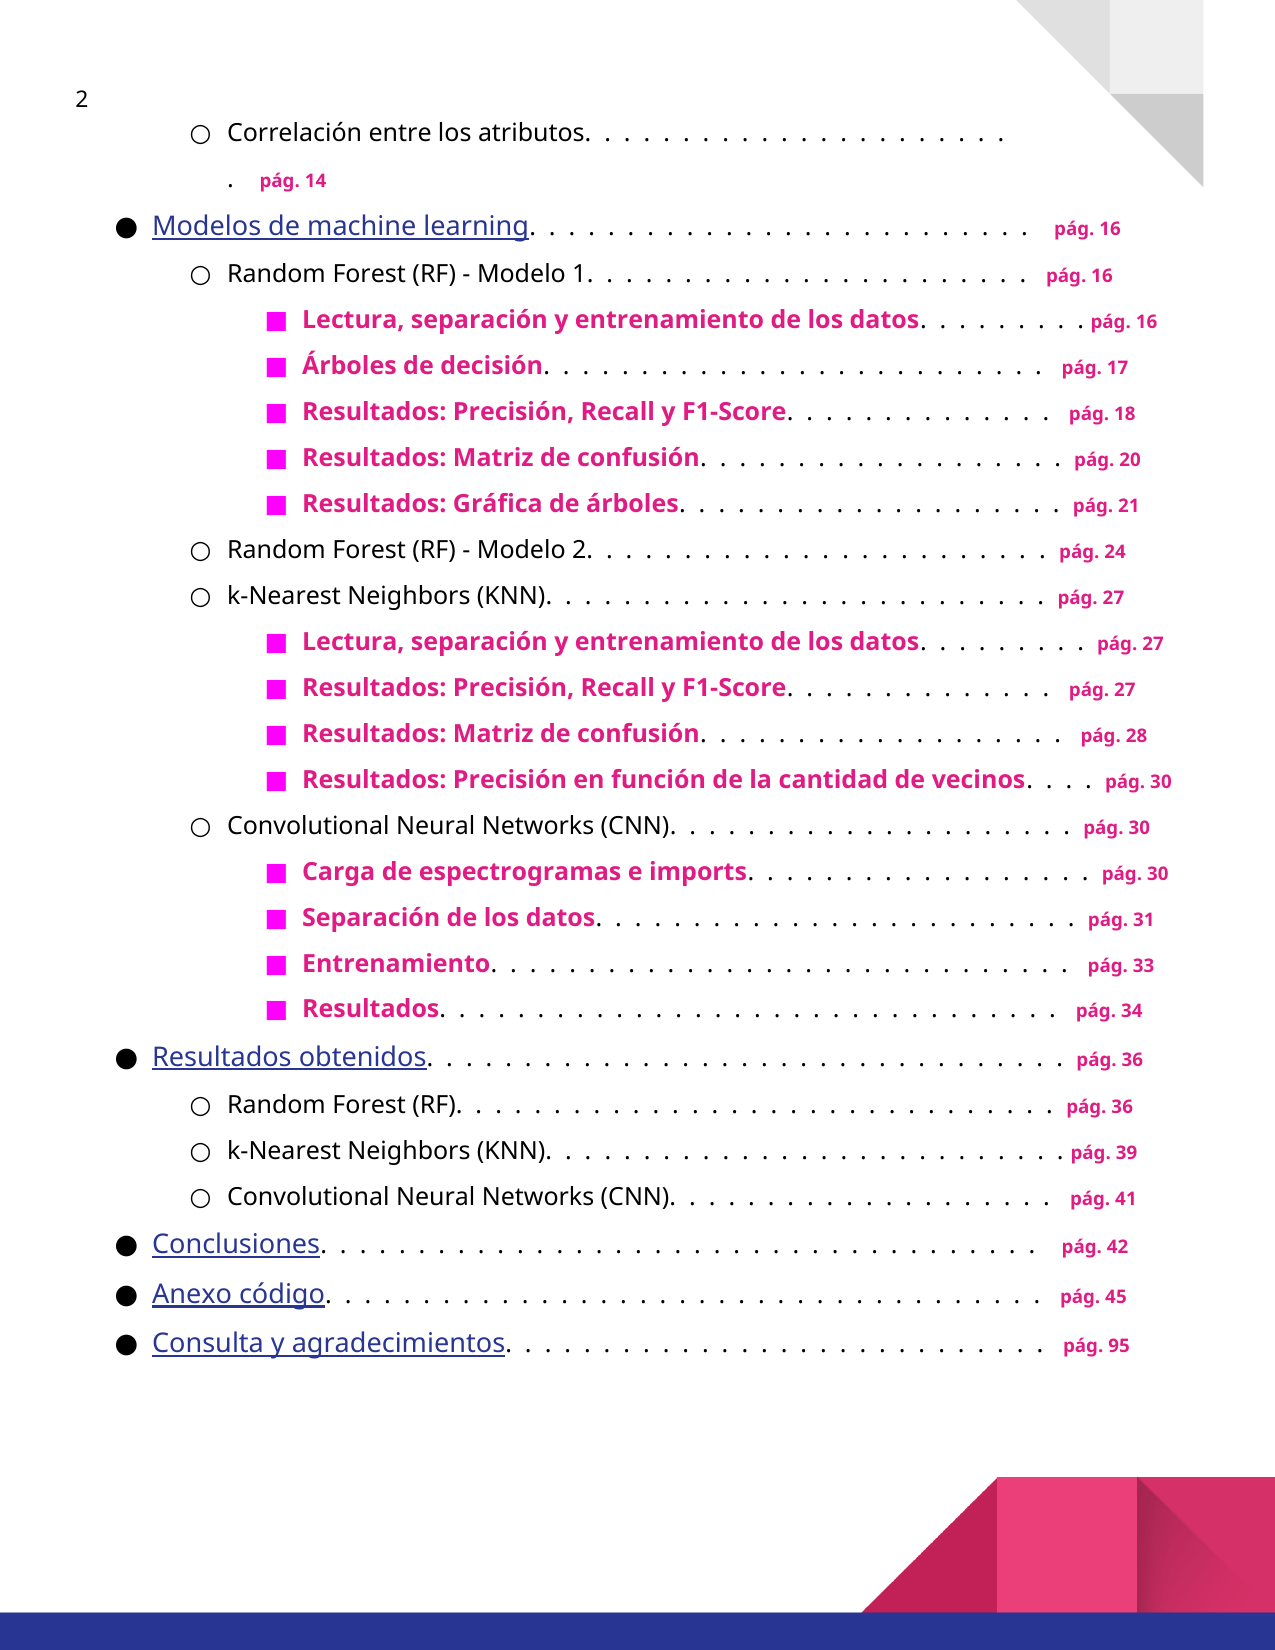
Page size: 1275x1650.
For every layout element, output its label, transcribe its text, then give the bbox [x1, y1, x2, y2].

list Conclusiones. . . . . . . . . . . . . . . . . . . . . . . . . . . . . . . . . . . . . pág. 42 [114, 1224, 1198, 1261]
list Convolutional Neural Networks (CNN). . . . . . . . . . . . . . . . . . . . . pág. 30 [189, 807, 1198, 841]
list Resultados obtenidos. . . . . . . . . . . . . . . . . . . . . . . . . . . . . . . . . pág. 36 [114, 1037, 1198, 1074]
list Resultados: Matriz de confusión. . . . . . . . . . . . . . . . . . . pág. 20 [264, 440, 1198, 474]
list Resultados: Precisión, Recall y F1-Score. . . . . . . . . . . . . . pág. 18 [264, 394, 1198, 428]
list Resultados: Precisión en función de la cantidad de vecinos. . . . pág. 30 [264, 761, 1198, 796]
list Separación de los datos. . . . . . . . . . . . . . . . . . . . . . . . . pág. 31 [264, 899, 1198, 933]
list Entrenamiento. . . . . . . . . . . . . . . . . . . . . . . . . . . . . . pág. 33 [264, 945, 1198, 979]
list Random Forest (RF). . . . . . . . . . . . . . . . . . . . . . . . . . . . . . . pág. 36 [189, 1087, 1198, 1121]
list Árboles de decisión. . . . . . . . . . . . . . . . . . . . . . . . . . pág. 17 [264, 348, 1198, 382]
list Resultados: Gráfica de árboles. . . . . . . . . . . . . . . . . . . . pág. 21 [264, 486, 1198, 520]
list Modelos de machine learning. . . . . . . . . . . . . . . . . . . . . . . . . . pág. 16 [114, 206, 1198, 243]
picture [1015, 0, 1204, 188]
list Resultados. . . . . . . . . . . . . . . . . . . . . . . . . . . . . . . . pág. 34 [264, 991, 1198, 1025]
list Carga de espectrogramas e imports. . . . . . . . . . . . . . . . . . pág. 30 [264, 853, 1198, 887]
picture [0, 1475, 1275, 1650]
list Random Forest (RF) - Modelo 1. . . . . . . . . . . . . . . . . . . . . . . pág. 16 [189, 256, 1198, 290]
list Lectura, separación y entrenamiento de los datos. . . . . . . . . pág. 27 [264, 624, 1198, 658]
list Correlación entre los atributos. . . . . . . . . . . . . . . . . . . . . . . pág. 14 [189, 114, 1198, 194]
list k-Nearest Neighbors (KNN). . . . . . . . . . . . . . . . . . . . . . . . . . . pág. 39 [189, 1133, 1198, 1167]
list Resultados: Matriz de confusión. . . . . . . . . . . . . . . . . . . pág. 28 [264, 716, 1198, 749]
list Resultados: Precisión, Recall y F1-Score. . . . . . . . . . . . . . pág. 27 [264, 669, 1198, 704]
list Anexo código. . . . . . . . . . . . . . . . . . . . . . . . . . . . . . . . . . . . . pág. 45 [114, 1274, 1198, 1311]
list Random Forest (RF) - Modelo 2. . . . . . . . . . . . . . . . . . . . . . . . pág. 24 [189, 532, 1198, 566]
list Lectura, separación y entrenamiento de los datos. . . . . . . . . pág. 16 [264, 302, 1198, 336]
list Consulta y agradecimientos. . . . . . . . . . . . . . . . . . . . . . . . . . . . pág. 95 [114, 1324, 1198, 1361]
list k-Nearest Neighbors (KNN). . . . . . . . . . . . . . . . . . . . . . . . . . pág. 27 [189, 578, 1198, 612]
list Convolutional Neural Networks (CNN). . . . . . . . . . . . . . . . . . . . pág. 41 [189, 1179, 1198, 1213]
